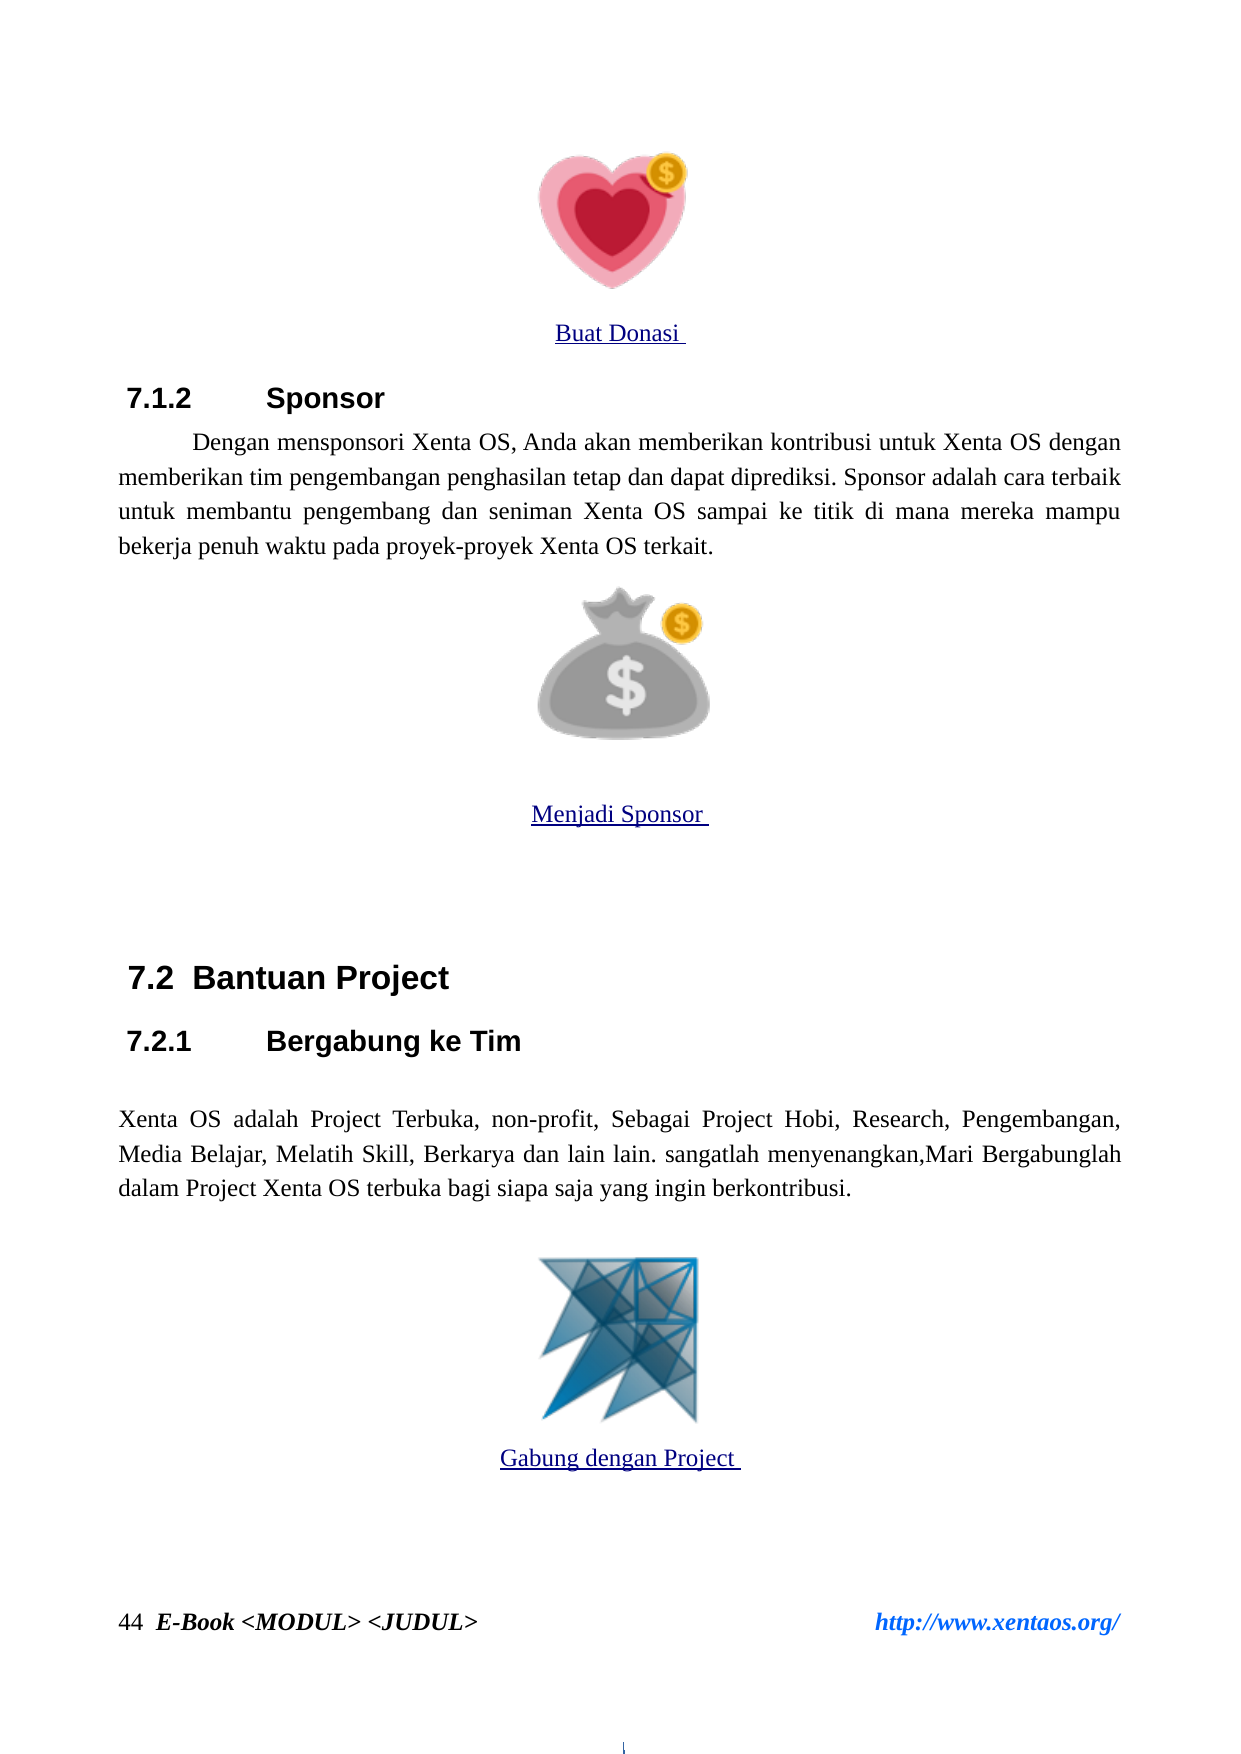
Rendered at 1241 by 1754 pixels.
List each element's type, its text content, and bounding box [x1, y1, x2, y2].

picture [463, 118, 777, 312]
subtitle Bantuan Project [118, 958, 1122, 997]
text Menjadi Sponsor [118, 799, 1122, 828]
text Dengan mensponsori Xenta OS, Anda akan memberikan kontribusi untuk Xenta OS dengan memberikan tim pengembangan penghasilan tetap dan dapat diprediksi. Sponsor adalah cara terbaik untuk membantu pengembang dan seniman Xenta OS sampai ke titik di mana mereka mampu bekerja penuh waktu pada proyek-proyek Xenta OS terkait. [118, 427, 1122, 560]
picture [463, 1242, 777, 1438]
text Buat Donasi [118, 318, 1122, 346]
subtitle Sponsor [118, 381, 1122, 415]
text Xenta OS adalah Project Terbuka, non-profit, Sebagai Project Hobi, Research, Pengembangan, Media Belajar, Melatih Skill, Berkarya dan lain lain. sangatlah menyenangkan,Mari Bergabunglah dalam Project Xenta OS terbuka bagi siapa saja yang ingin berkontribusi. [118, 1104, 1122, 1202]
picture [463, 565, 777, 760]
subtitle Bergabung ke Tim [118, 1024, 1122, 1058]
text Gabung dengan Project [118, 1443, 1122, 1472]
